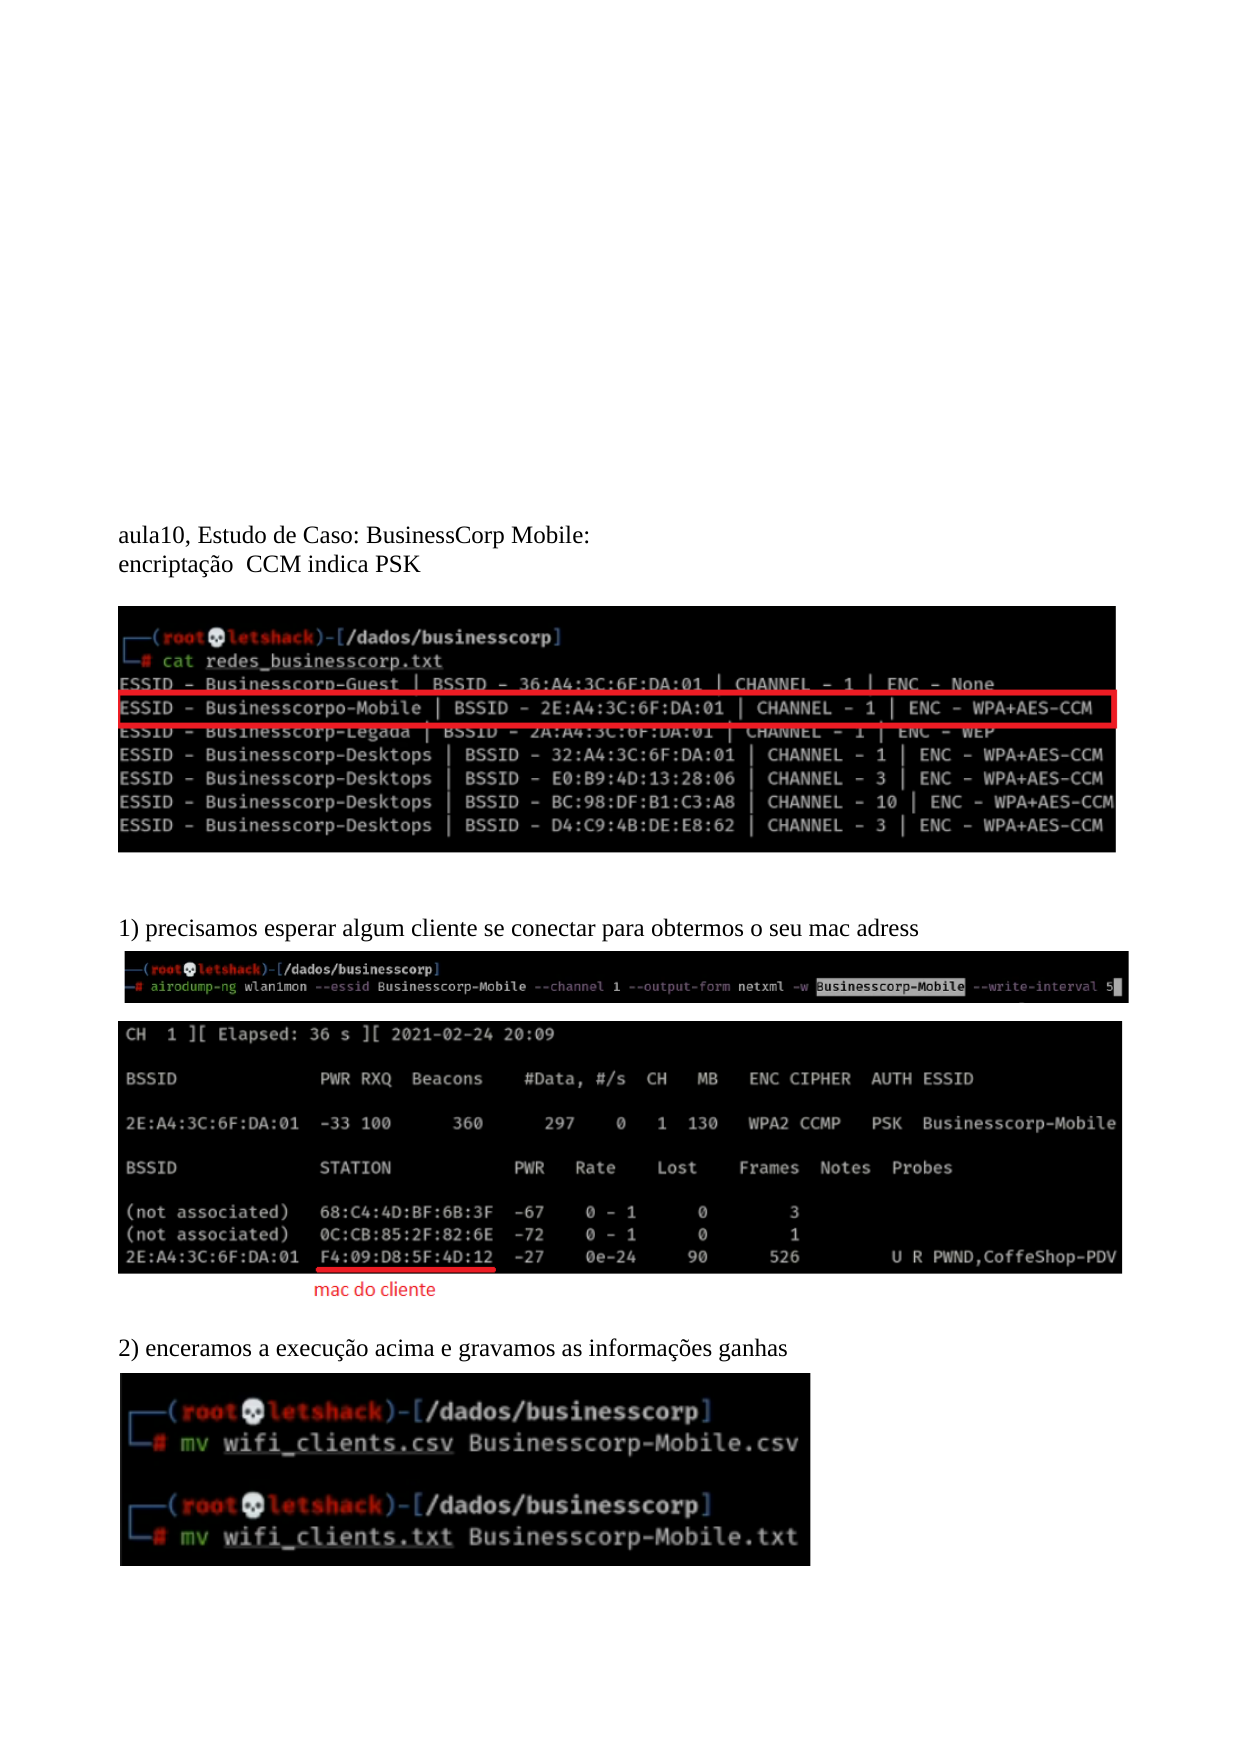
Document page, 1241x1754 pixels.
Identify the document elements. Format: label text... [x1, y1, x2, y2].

text encriptação CCM indica PSK [118, 549, 1122, 578]
picture [120, 1373, 811, 1566]
picture [124, 951, 1129, 1003]
text 2) enceramos a execução acima e gravamos as informações ganhas [118, 1333, 1122, 1362]
picture [118, 606, 1123, 856]
picture [118, 1021, 1123, 1305]
text aula10, Estudo de Caso: BusinessCorp Mobile: [118, 521, 1122, 549]
text 1) precisamos esperar algum cliente se conectar para obtermos o seu mac adress [118, 913, 1122, 942]
